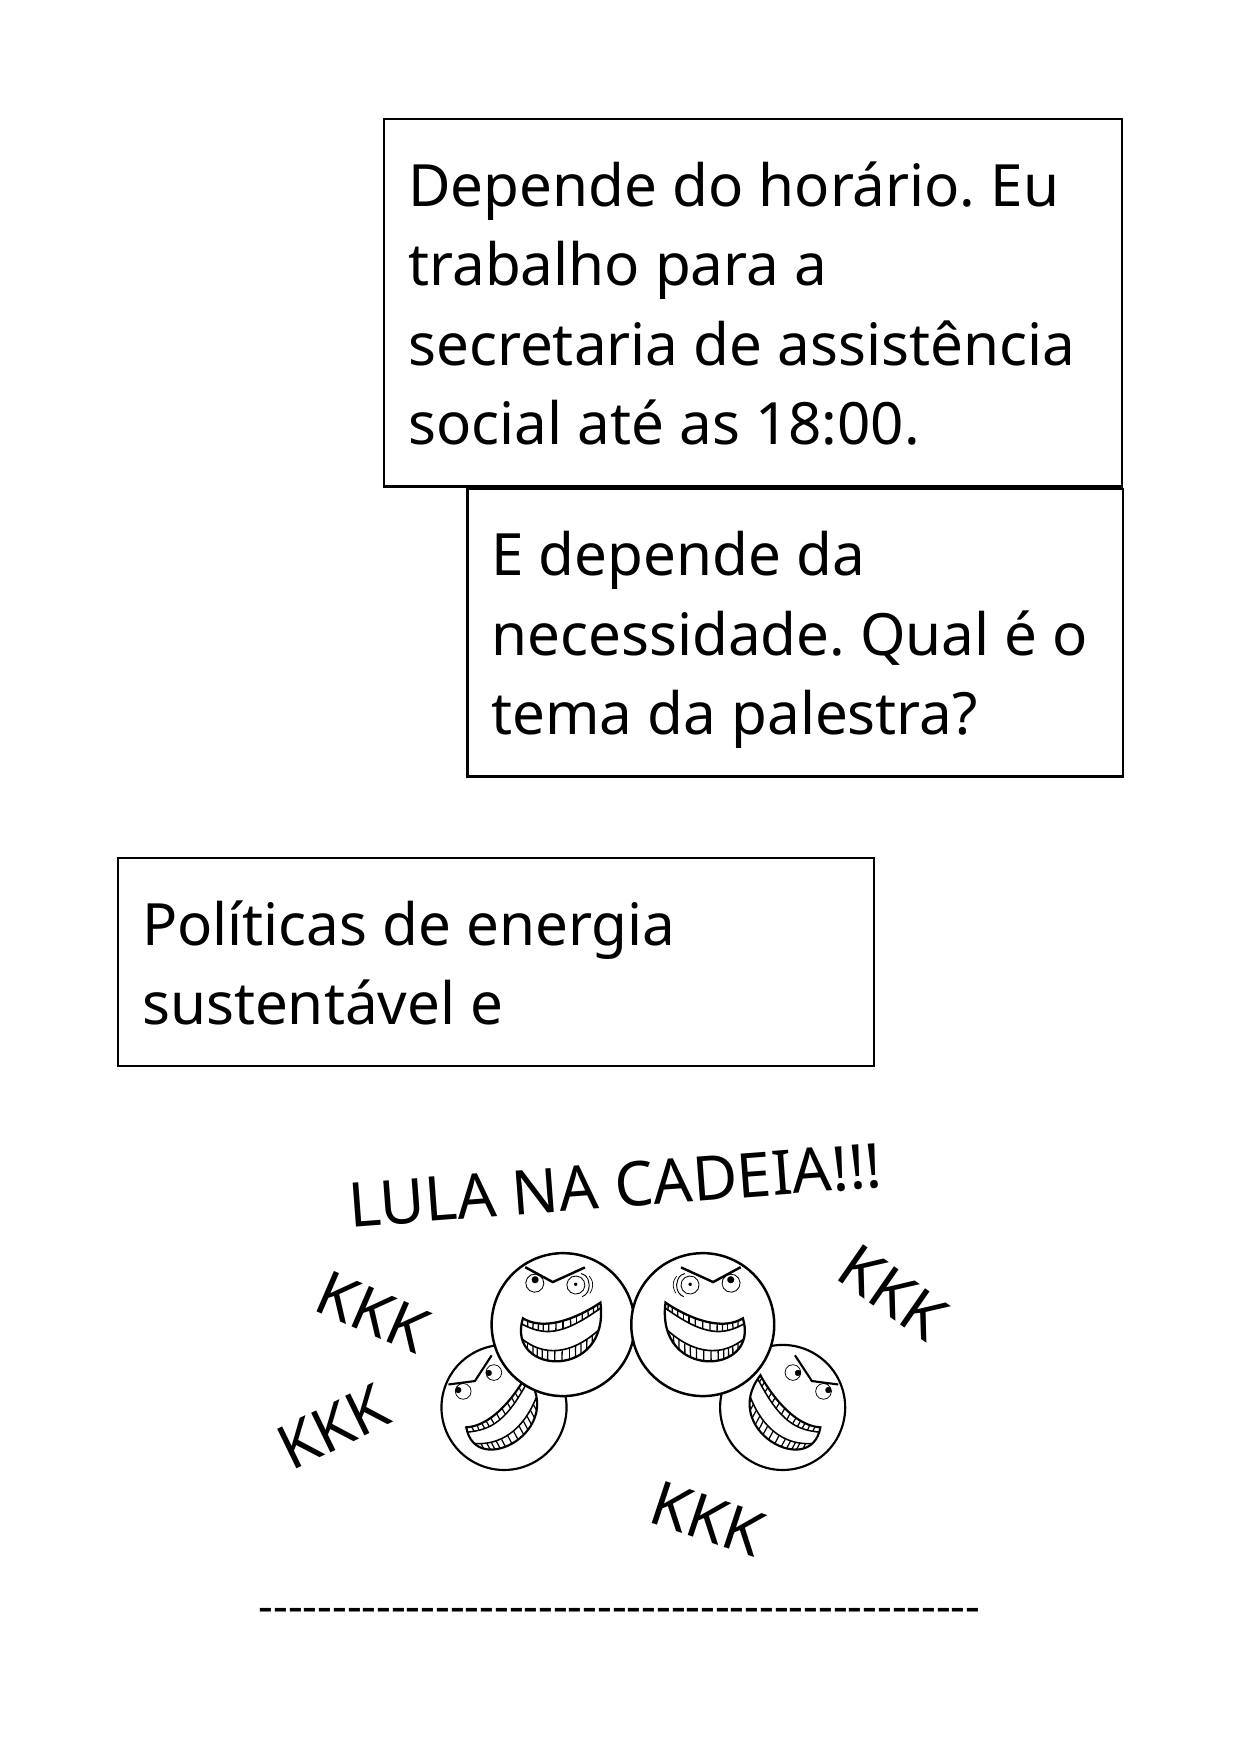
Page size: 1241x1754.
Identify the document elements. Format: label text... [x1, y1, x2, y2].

table_header Depende do horário. Eu trabalho para a secretaria de assistência social até as 18:00. [385, 120, 1121, 485]
table_header Políticas de energia sustentável e [119, 859, 873, 1065]
table_header E depende da necessidade. Qual é o tema da palestra? [469, 490, 1122, 775]
